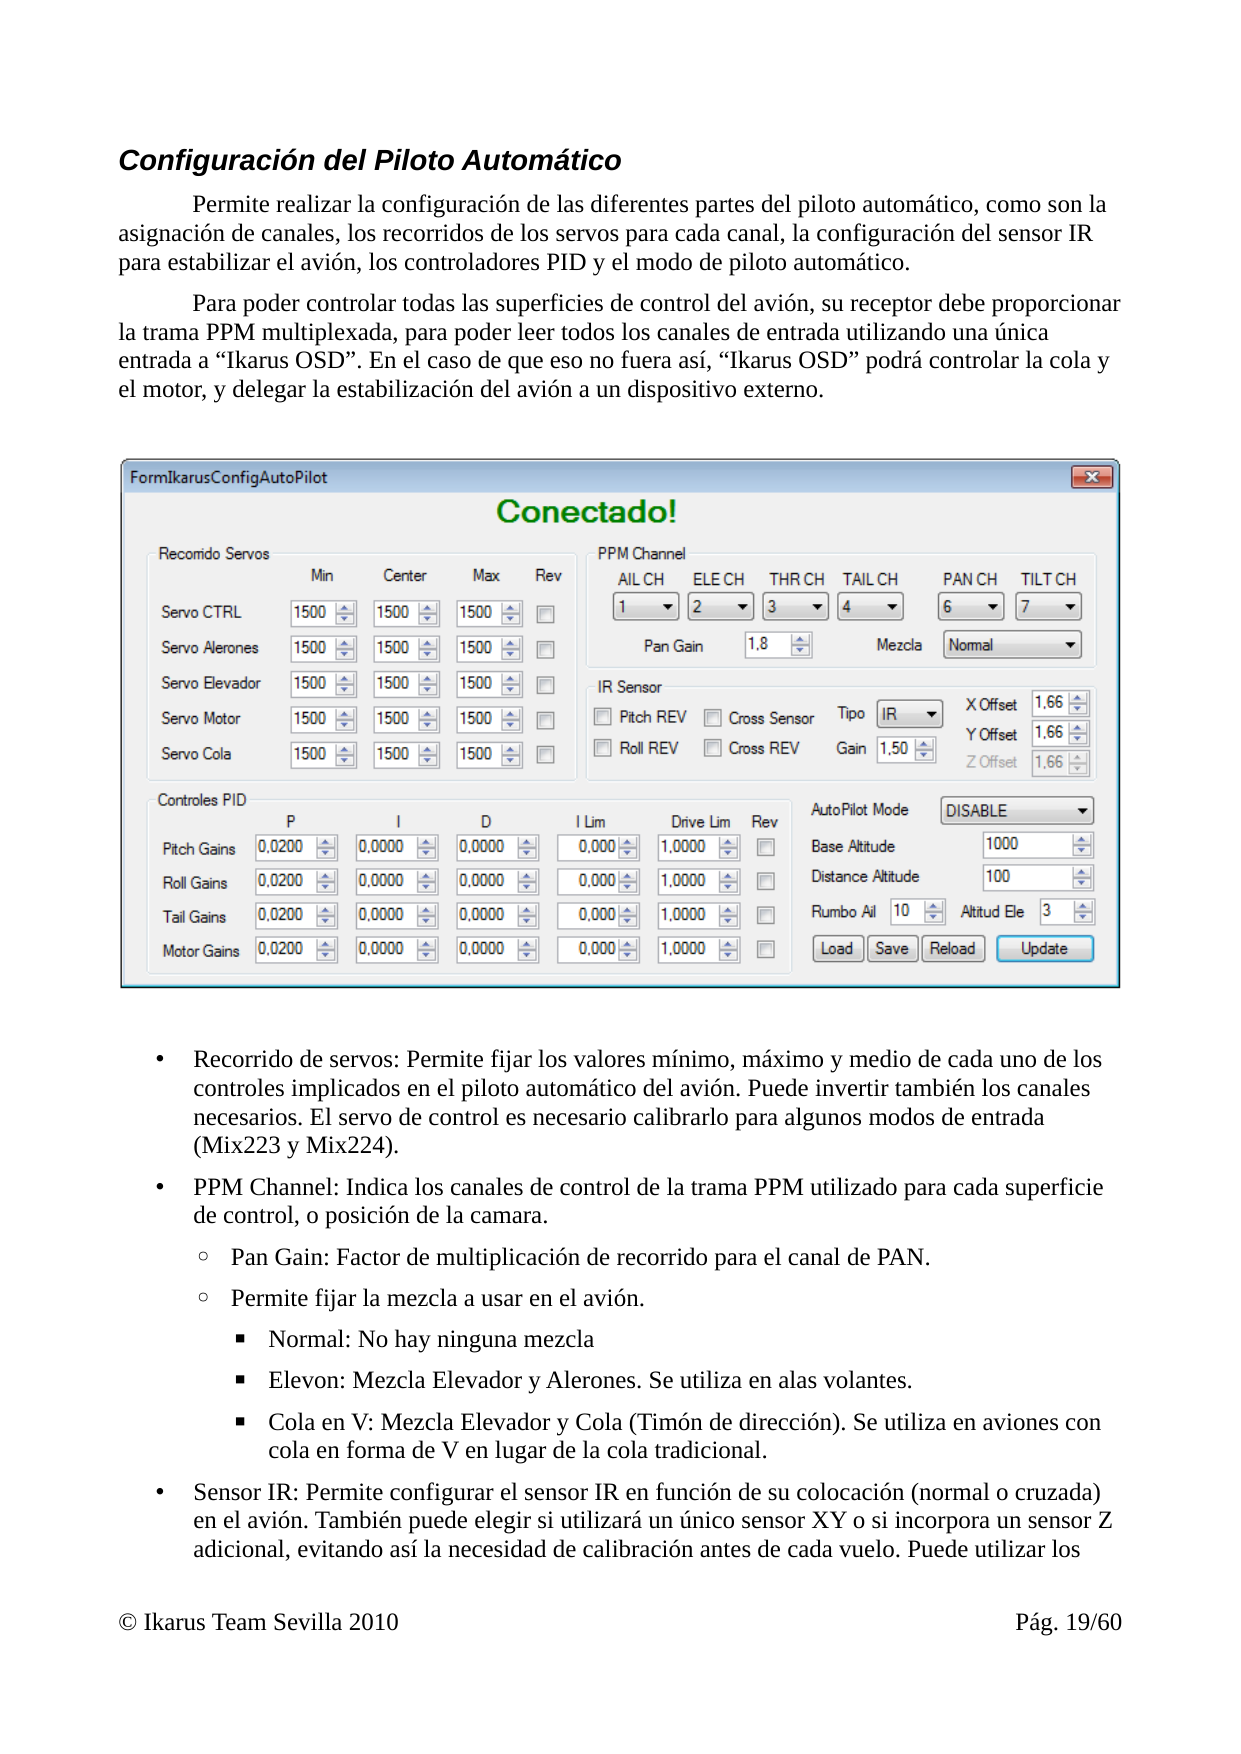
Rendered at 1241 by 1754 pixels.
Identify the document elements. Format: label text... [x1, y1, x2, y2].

list Permite fijar la mezcla a usar en el avión. [193, 1283, 1122, 1312]
list PPM Channel: Indica los canales de control de la trama PPM utilizado para cada superficie de control, o posición de la camara. [156, 1172, 1122, 1229]
text Permite realizar la configuración de las diferentes partes del piloto automático, como son la asignación de canales, los recorridos de los servos para cada canal, la configuración del sensor IR para estabilizar el avión, los controladores PID y el modo de piloto automático. [118, 189, 1122, 275]
subtitle Configuración del Piloto Automático [118, 143, 1122, 177]
list Normal: No hay ninguna mezcla [231, 1324, 1122, 1353]
list Sensor IR: Permite configurar el sensor IR en función de su colocación (normal o cruzada) en el avión. También puede elegir si utilizará un único sensor XY o si incorpora un sensor Z adicional, evitando así la necesidad de calibración antes de cada vuelo. Puede utilizar los [156, 1477, 1122, 1563]
list Pan Gain: Factor de multiplicación de recorrido para el canal de PAN. [193, 1242, 1122, 1271]
list Cola en V: Mezcla Elevador y Cola (Timón de dirección). Se utiliza en aviones con cola en forma de V en lugar de la cola tradicional. [231, 1407, 1122, 1464]
picture [118, 456, 1123, 991]
list Recorrido de servos: Permite fijar los valores mínimo, máximo y medio de cada uno de los controles implicados en el piloto automático del avión. Puede invertir también los canales necesarios. El servo de control es necesario calibrarlo para algunos modos de entrada (Mix223 y Mix224). [156, 1044, 1122, 1159]
text Para poder controlar todas las superficies de control del avión, su receptor debe proporcionar la trama PPM multiplexada, para poder leer todos los canales de entrada utilizando una única entrada a “Ikarus OSD”. En el caso de que eso no fuera así, “Ikarus OSD” podrá controlar la cola y el motor, y delegar la estabilización del avión a un dispositivo externo. [118, 288, 1122, 403]
list Elevon: Mezcla Elevador y Alerones. Se utiliza en alas volantes. [231, 1366, 1122, 1394]
